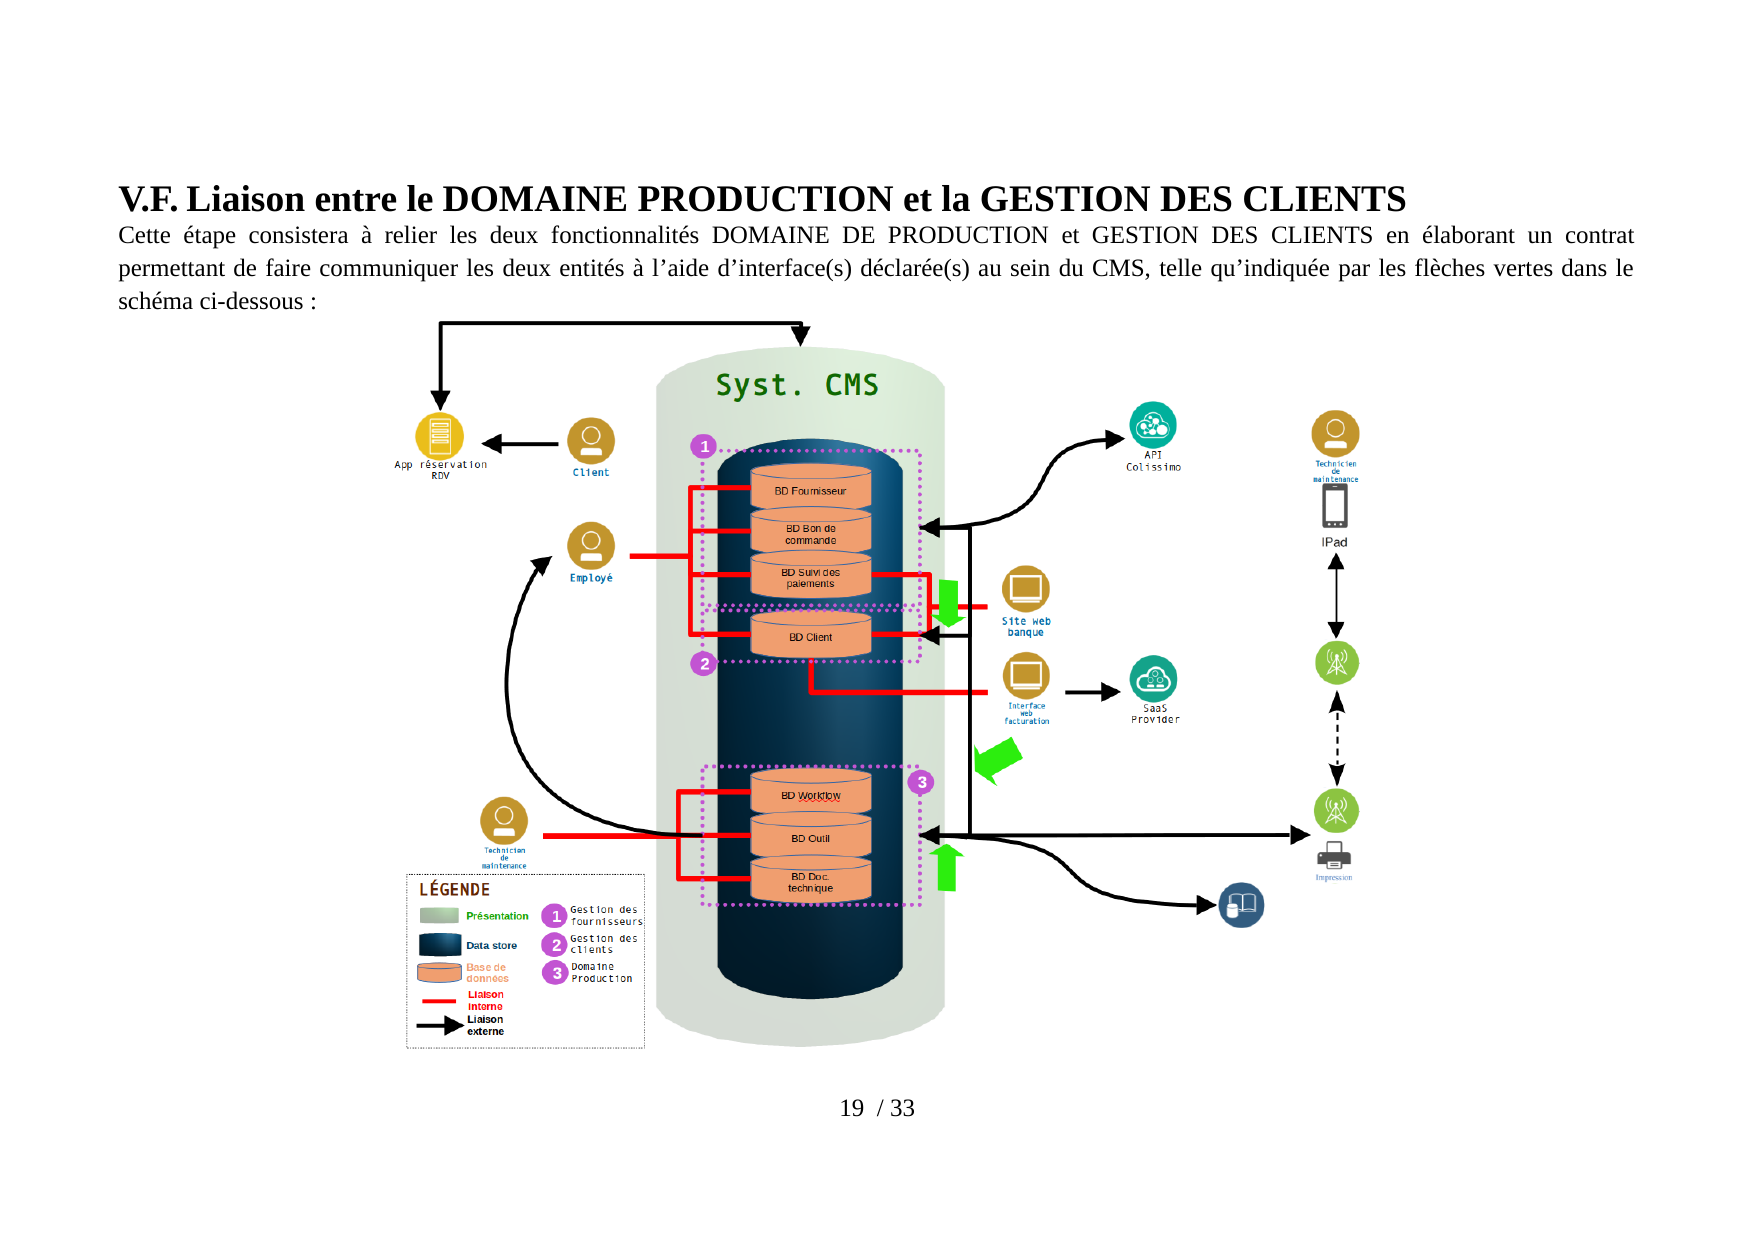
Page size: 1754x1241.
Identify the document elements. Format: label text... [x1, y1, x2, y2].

text Cette étape consistera à relier les deux fonctionnalités DOMAINE DE PRODUCTION et GESTION DES CLIENTS en élaborant un contrat permettant de faire communiquer les deux entités à l’aide d’interface(s) déclarée(s) au sein du CMS, telle qu’indiquée par les flèches vertes dans le schéma ci-dessous : [118, 220, 1636, 315]
picture [391, 319, 1363, 1055]
subtitle Liaison entre le DOMAINE PRODUCTION et la GESTION DES CLIENTS [118, 176, 1636, 219]
